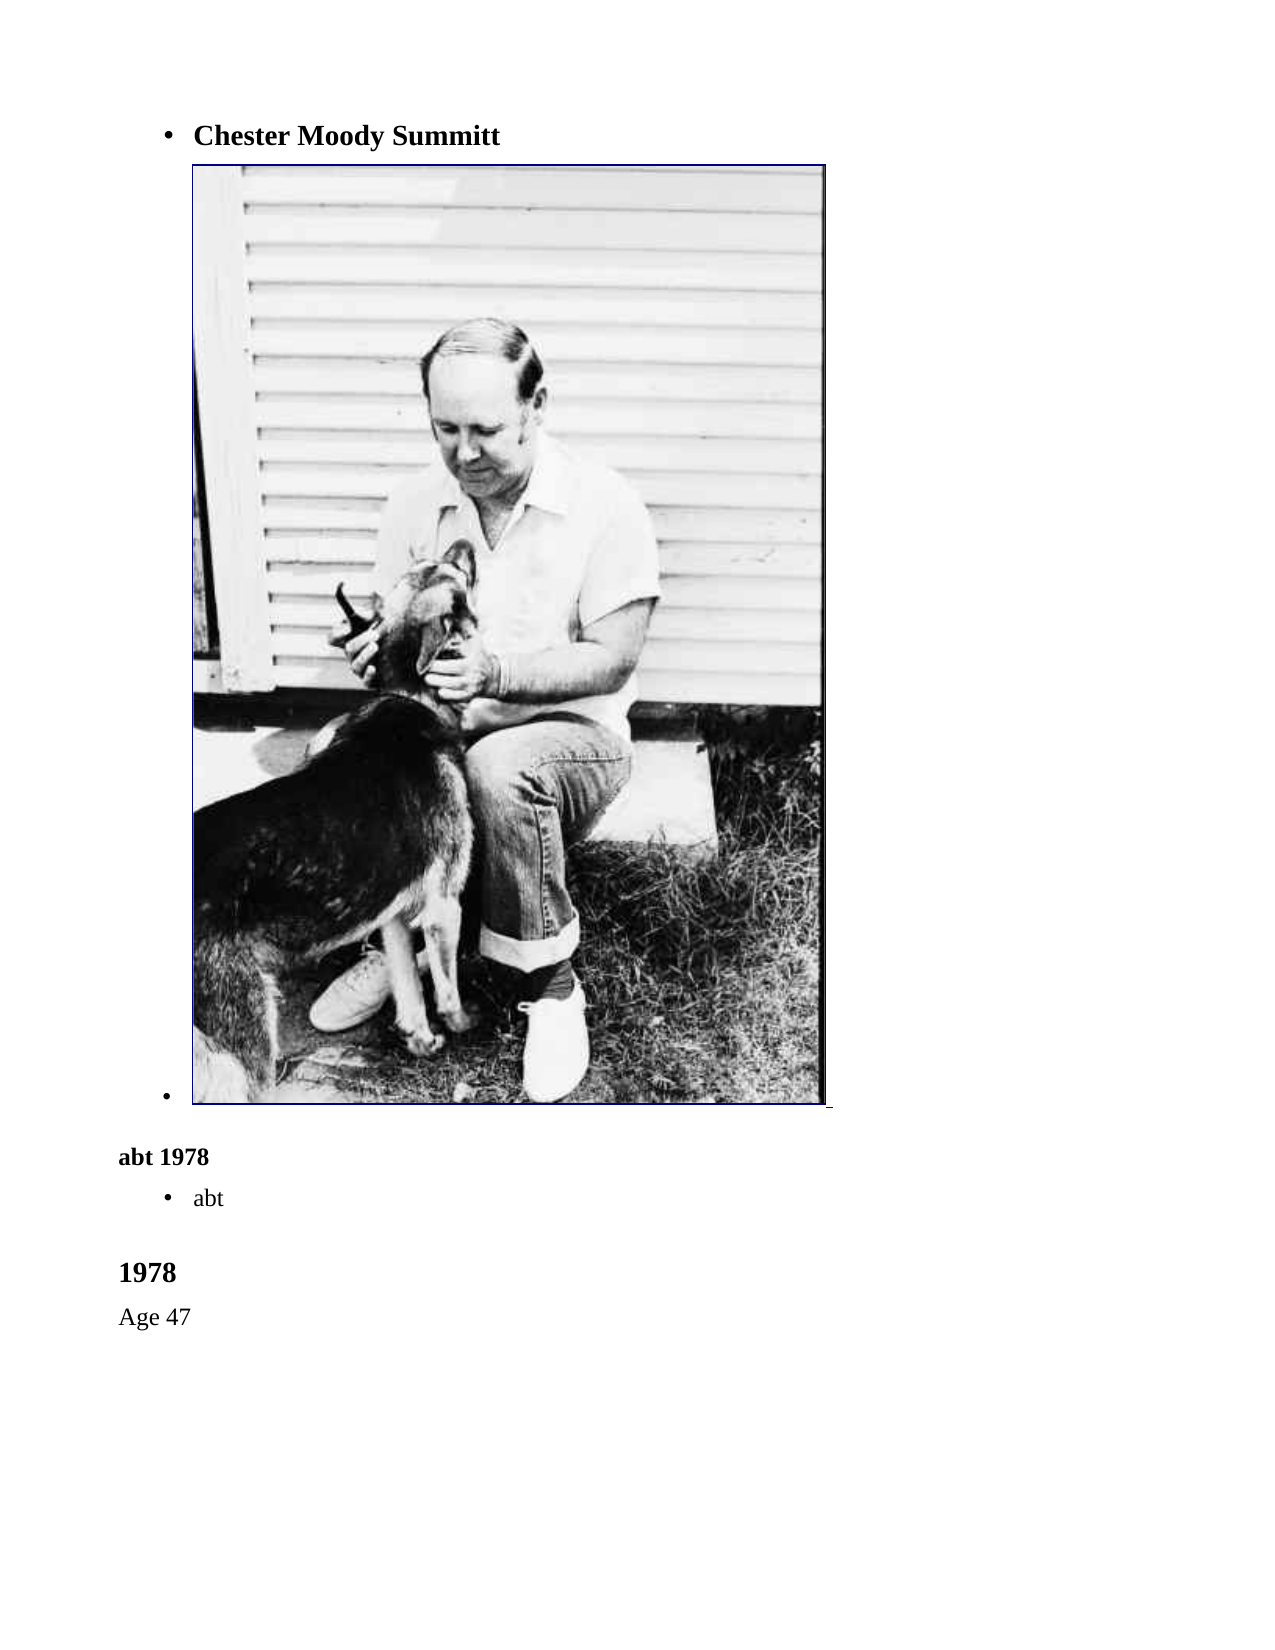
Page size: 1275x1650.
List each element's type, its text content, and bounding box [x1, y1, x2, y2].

list abt [164, 1183, 1157, 1212]
subtitle 1978 [118, 1256, 1157, 1289]
subtitle Chester Moody Summitt [164, 118, 1157, 152]
subtitle abt 1978 [118, 1142, 1157, 1170]
text Age 47 [118, 1302, 1157, 1330]
picture [193, 166, 825, 1103]
